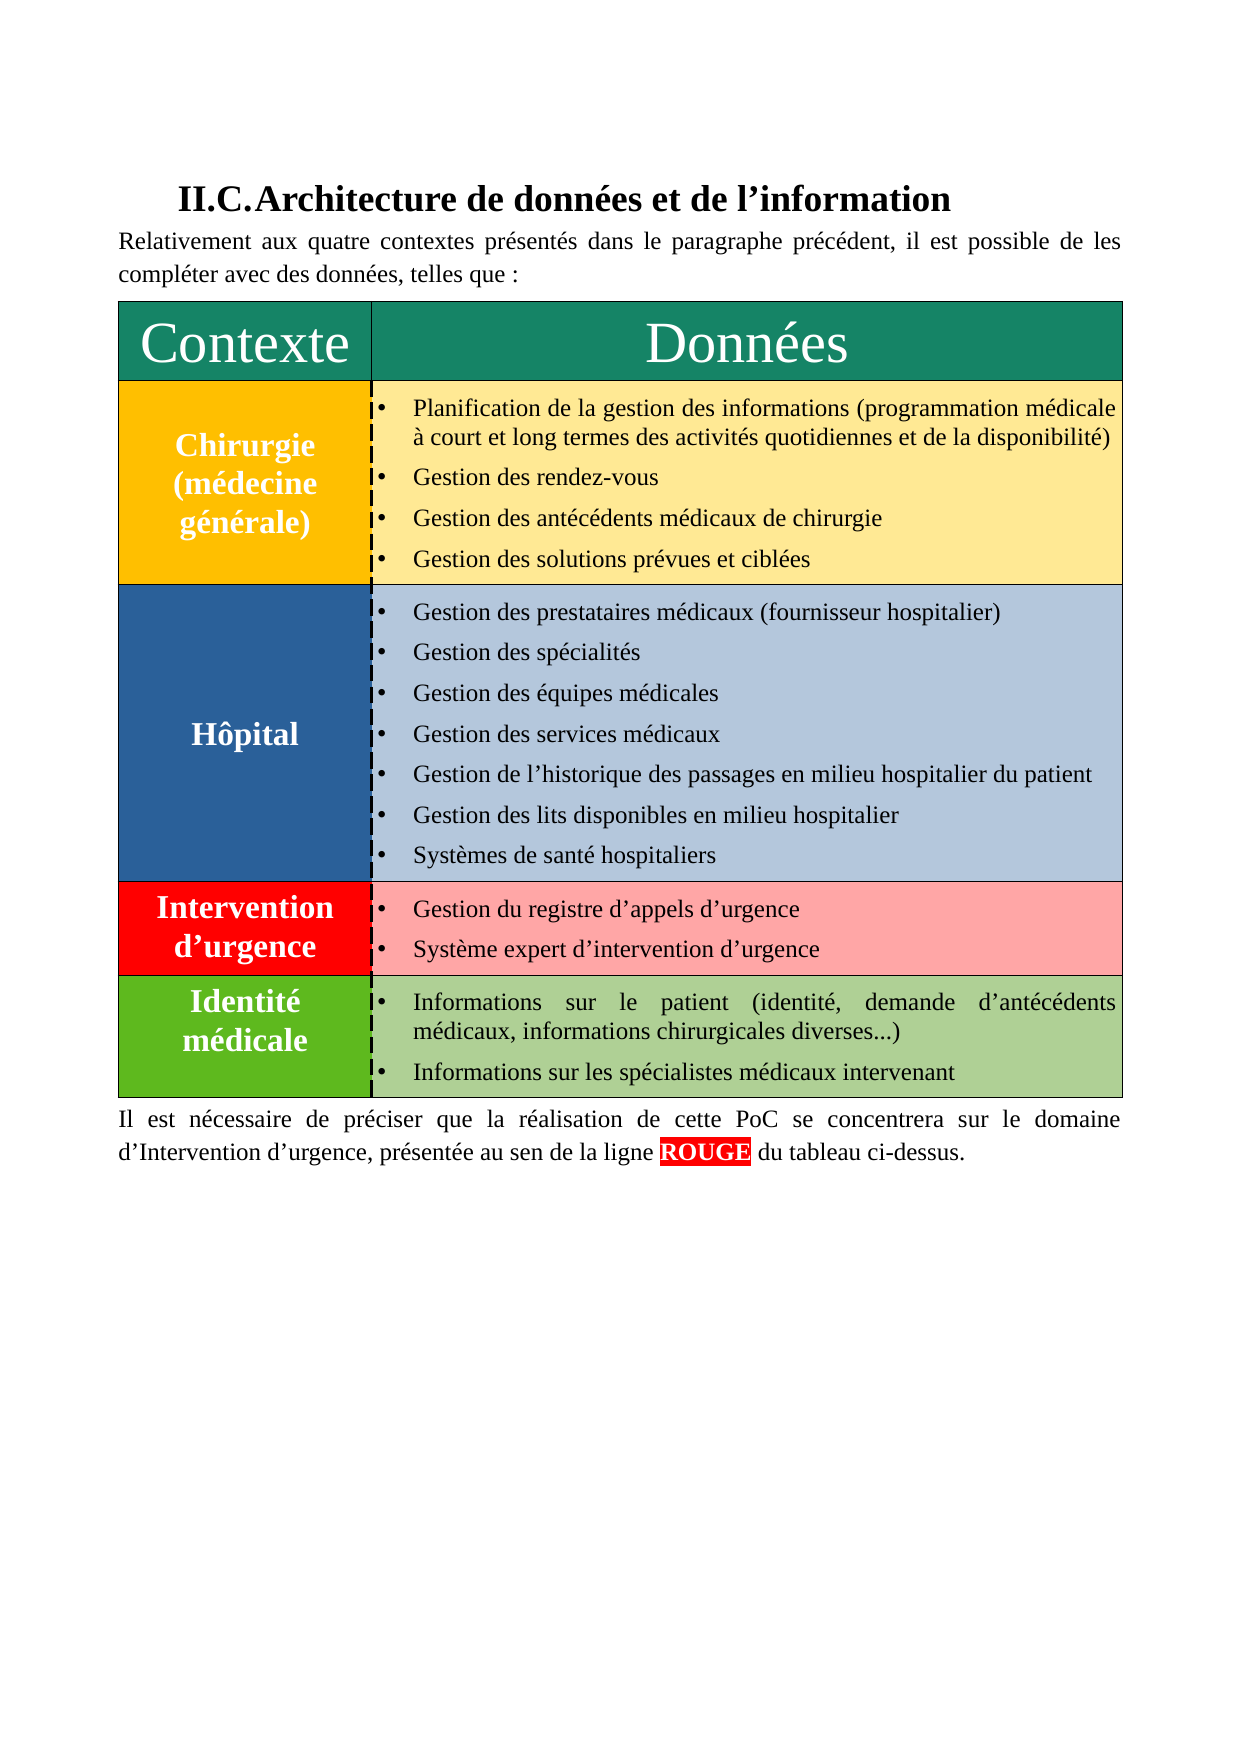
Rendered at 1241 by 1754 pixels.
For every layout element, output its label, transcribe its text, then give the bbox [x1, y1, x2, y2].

table_header Données [372, 302, 1122, 380]
subtitle Architecture de données et de l’information [118, 176, 1122, 219]
table_cell Gestion des prestataires médicaux (fournisseur hospitalier) Gestion des spécialités Gestion des équipes médicales Gestion des services médicaux Gestion de l’historique des passages en milieu hospitalier du patient Gestion des lits disponibles en milieu hospitalier Systèmes de santé hospitaliers [372, 585, 1122, 881]
table_cell Gestion du registre d’appels d’urgence Système expert d’intervention d’urgence [372, 882, 1122, 975]
table_cell Intervention d’urgence [119, 882, 372, 975]
table_header Contexte [119, 302, 371, 380]
table_cell Identité médicale [119, 976, 372, 1097]
text Relativement aux quatre contextes présentés dans le paragraphe précédent, il est possible de les compléter avec des données, telles que : [118, 226, 1122, 288]
table_cell Hôpital [119, 585, 372, 881]
table_cell Planification de la gestion des informations (programmation médicale à court et long termes des activités quotidiennes et de la disponibilité) Gestion des rendez-vous Gestion des antécédents médicaux de chirurgie Gestion des solutions prévues et ciblées [372, 381, 1122, 584]
table_cell Informations sur le patient (identité, demande d’antécédents médicaux, informations chirurgicales diverses...) Informations sur les spécialistes médicaux intervenant [372, 976, 1122, 1097]
table_cell Chirurgie (médecine générale) [119, 381, 372, 584]
text Il est nécessaire de préciser que la réalisation de cette PoC se concentrera sur le domaine d’Intervention d’urgence, présentée au sen de la ligne ROUGE du tableau ci-dessus. [118, 1104, 1122, 1166]
